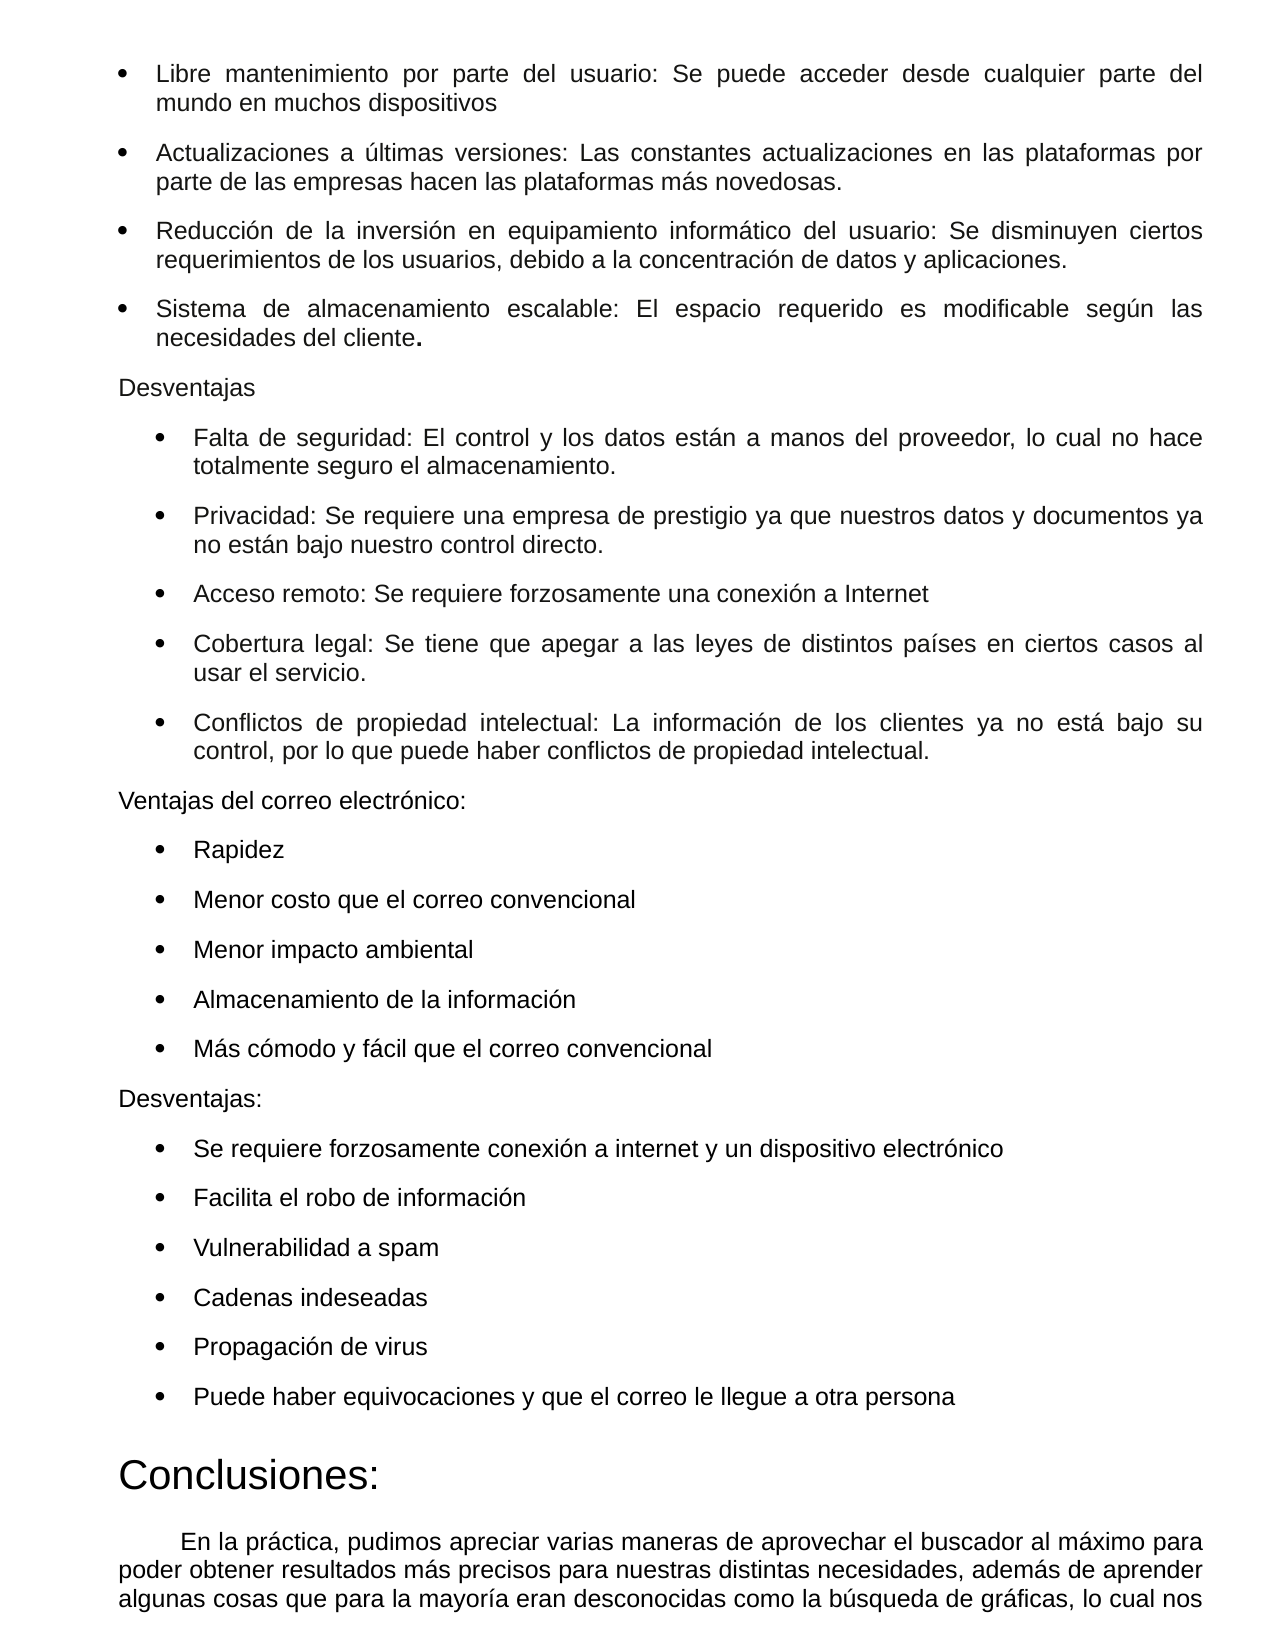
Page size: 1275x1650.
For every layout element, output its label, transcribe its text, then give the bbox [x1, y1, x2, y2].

list Se requiere forzosamente conexión a internet y un dispositivo electrónico [156, 1133, 1205, 1162]
list Cobertura legal: Se tiene que apegar a las leyes de distintos países en ciertos casos al usar el servicio. [156, 629, 1205, 687]
list Menor impacto ambiental [156, 935, 1205, 964]
list Puede haber equivocaciones y que el correo le llegue a otra persona [156, 1382, 1205, 1411]
list Facilita el robo de información [156, 1183, 1205, 1212]
list Sistema de almacenamiento escalable: El espacio requerido es modificable según las necesidades del cliente. [118, 294, 1205, 352]
list Reducción de la inversión en equipamiento informático del usuario: Se disminuyen ciertos requerimientos de los usuarios, debido a la concentración de datos y aplicaciones. [118, 216, 1205, 274]
list Vulnerabilidad a spam [156, 1233, 1205, 1262]
list Propagación de virus [156, 1332, 1205, 1361]
text Conclusiones: [118, 1450, 1205, 1498]
list Privacidad: Se requiere una empresa de prestigio ya que nuestros datos y documentos ya no están bajo nuestro control directo. [156, 501, 1205, 558]
list Falta de seguridad: El control y los datos están a manos del proveedor, lo cual no hace totalmente seguro el almacenamiento. [156, 422, 1205, 480]
list Acceso remoto: Se requiere forzosamente una conexión a Internet [156, 579, 1205, 608]
list Actualizaciones a últimas versiones: Las constantes actualizaciones en las plataformas por parte de las empresas hacen las plataformas más novedosas. [118, 138, 1205, 195]
text En la práctica, pudimos apreciar varias maneras de aprovechar el buscador al máximo para poder obtener resultados más precisos para nuestras distintas necesidades, además de aprender algunas cosas que para la mayoría eran desconocidas como la búsqueda de gráficas, lo cual nos [118, 1527, 1205, 1613]
list Conflictos de propiedad intelectual: La información de los clientes ya no está bajo su control, por lo que puede haber conflictos de propiedad intelectual. [156, 707, 1205, 765]
list Libre mantenimiento por parte del usuario: Se puede acceder desde cualquier parte del mundo en muchos dispositivos [118, 59, 1205, 117]
text Ventajas del correo electrónico: [118, 786, 1205, 815]
list Más cómodo y fácil que el correo convencional [156, 1034, 1205, 1063]
text Desventajas: [118, 1084, 1205, 1113]
text Desventajas [118, 373, 1205, 402]
list Rapidez [156, 836, 1205, 864]
list Almacenamiento de la información [156, 984, 1205, 1013]
list Cadenas indeseadas [156, 1283, 1205, 1311]
list Menor costo que el correo convencional [156, 885, 1205, 914]
